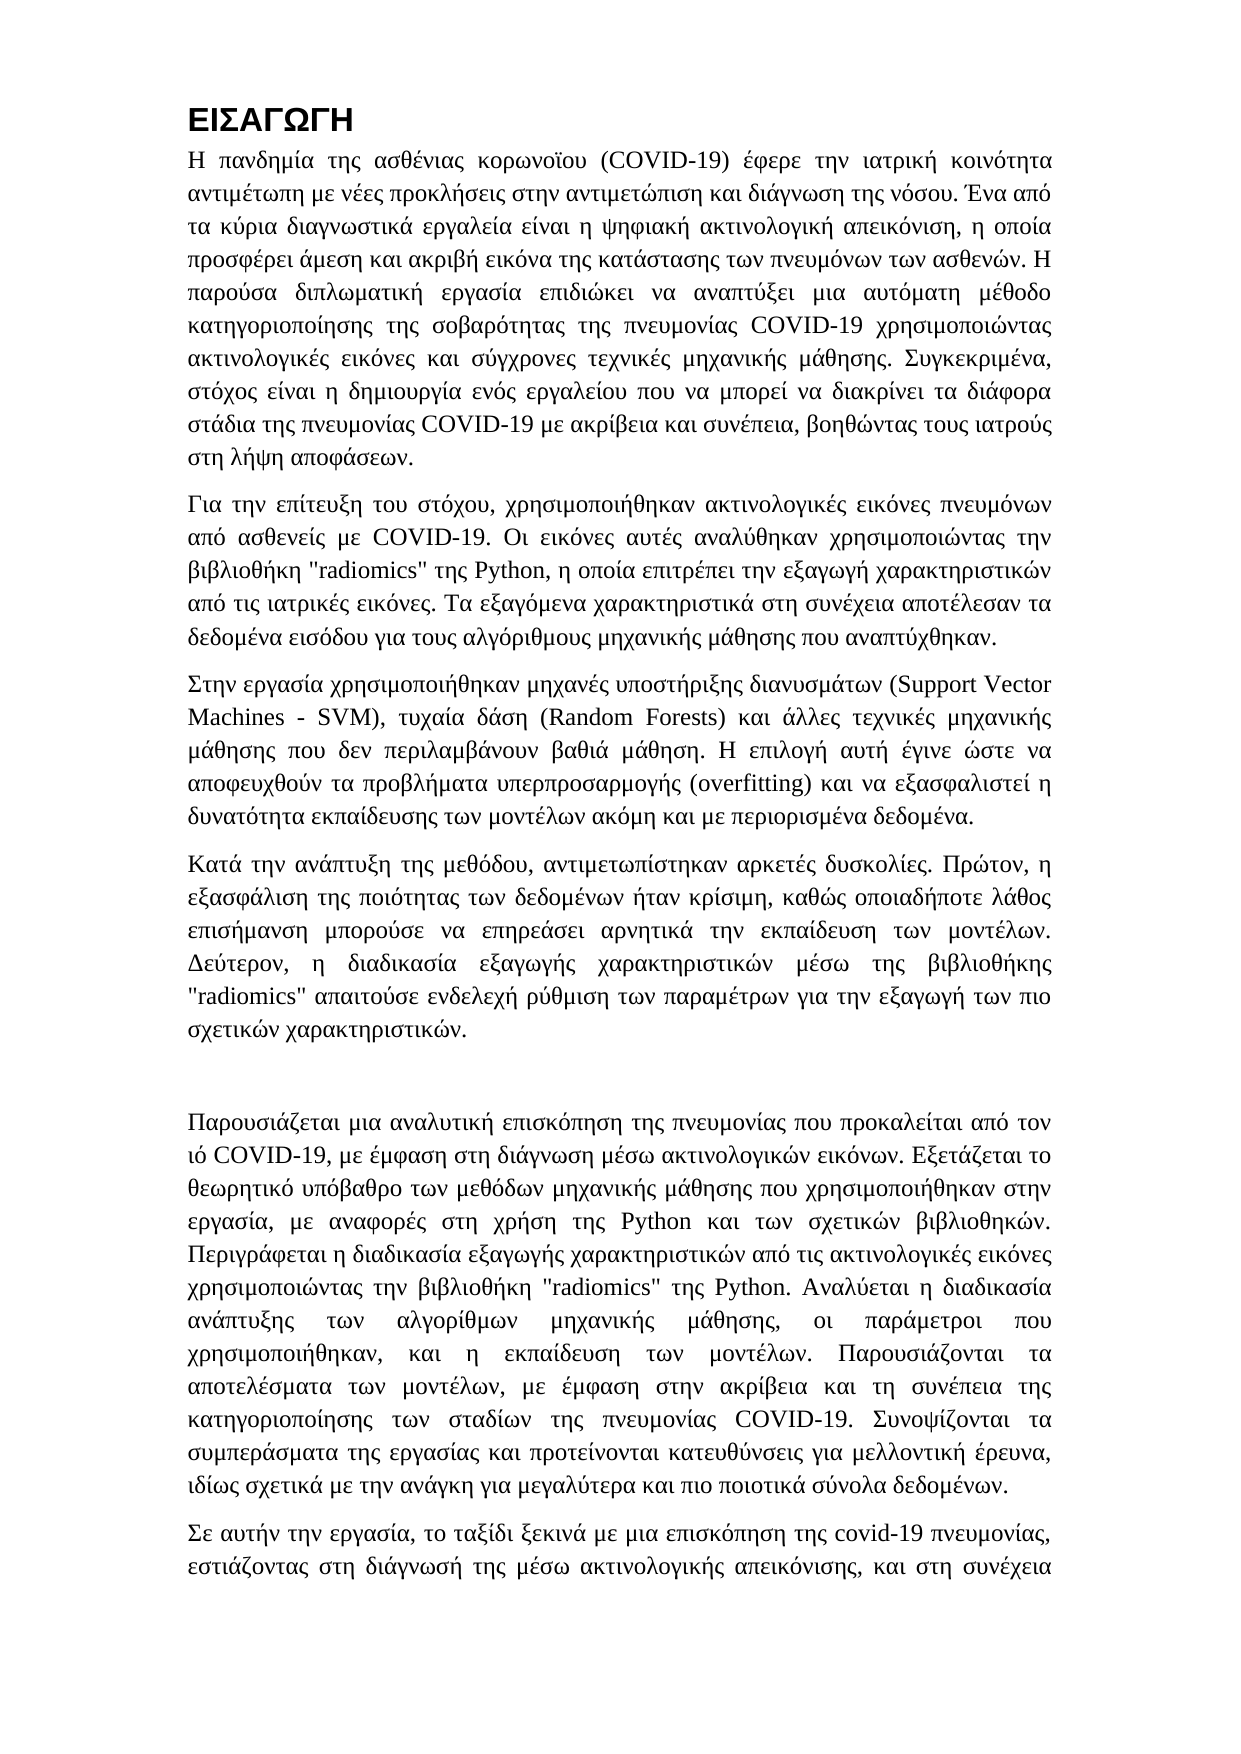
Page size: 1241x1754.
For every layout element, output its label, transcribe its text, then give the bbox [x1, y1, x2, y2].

text Παρουσιάζεται μια αναλυτική επισκόπηση της πνευμονίας που προκαλείται από τον ιό COVID-19, με έμφαση στη διάγνωση μέσω ακτινολογικών εικόνων. Εξετάζεται το θεωρητικό υπόβαθρο των μεθόδων μηχανικής μάθησης που χρησιμοποιήθηκαν στην εργασία, με αναφορές στη χρήση της Python και των σχετικών βιβλιοθηκών. Περιγράφεται η διαδικασία εξαγωγής χαρακτηριστικών από τις ακτινολογικές εικόνες χρησιμοποιώντας την βιβλιοθήκη "radiomics" της Python. Αναλύεται η διαδικασία ανάπτυξης των αλγορίθμων μηχανικής μάθησης, οι παράμετροι που χρησιμοποιήθηκαν, και η εκπαίδευση των μοντέλων. Παρουσιάζονται τα αποτελέσματα των μοντέλων, με έμφαση στην ακρίβεια και τη συνέπεια της κατηγοριοποίησης των σταδίων της πνευμονίας COVID-19. Συνοψίζονται τα συμπεράσματα της εργασίας και προτείνονται κατευθύνσεις για μελλοντική έρευνα, ιδίως σχετικά με την ανάγκη για μεγαλύτερα και πιο ποιοτικά σύνολα δεδομένων. [187, 1107, 1053, 1499]
text Για την επίτευξη του στόχου, χρησιμοποιήθηκαν ακτινολογικές εικόνες πνευμόνων από ασθενείς με COVID-19. Οι εικόνες αυτές αναλύθηκαν χρησιμοποιώντας την βιβλιοθήκη "radiomics" της Python, η οποία επιτρέπει την εξαγωγή χαρακτηριστικών από τις ιατρικές εικόνες. Τα εξαγόμενα χαρακτηριστικά στη συνέχεια αποτέλεσαν τα δεδομένα εισόδου για τους αλγόριθμους μηχανικής μάθησης που αναπτύχθηκαν. [187, 489, 1053, 650]
subtitle ΕΙΣΑΓΩΓΗ [187, 100, 1053, 138]
text Η πανδημία της ασθένιας κορωνοϊου (COVID-19) έφερε την ιατρική κοινότητα αντιμέτωπη με νέες προκλήσεις στην αντιμετώπιση και διάγνωση της νόσου. Ένα από τα κύρια διαγνωστικά εργαλεία είναι η ψηφιακή ακτινολογική απεικόνιση, η οποία προσφέρει άμεση και ακριβή εικόνα της κατάστασης των πνευμόνων των ασθενών. Η παρούσα διπλωματική εργασία επιδιώκει να αναπτύξει μια αυτόματη μέθοδο κατηγοριοποίησης της σοβαρότητας της πνευμονίας COVID-19 χρησιμοποιώντας ακτινολογικές εικόνες και σύγχρονες τεχνικές μηχανικής μάθησης. Συγκεκριμένα, στόχος είναι η δημιουργία ενός εργαλείου που να μπορεί να διακρίνει τα διάφορα στάδια της πνευμονίας COVID-19 με ακρίβεια και συνέπεια, βοηθώντας τους ιατρούς στη λήψη αποφάσεων. [187, 145, 1053, 471]
text Κατά την ανάπτυξη της μεθόδου, αντιμετωπίστηκαν αρκετές δυσκολίες. Πρώτον, η εξασφάλιση της ποιότητας των δεδομένων ήταν κρίσιμη, καθώς οποιαδήποτε λάθος επισήμανση μπορούσε να επηρεάσει αρνητικά την εκπαίδευση των μοντέλων. Δεύτερον, η διαδικασία εξαγωγής χαρακτηριστικών μέσω της βιβλιοθήκης "radiomics" απαιτούσε ενδελεχή ρύθμιση των παραμέτρων για την εξαγωγή των πιο σχετικών χαρακτηριστικών. [187, 849, 1053, 1043]
text Στην εργασία χρησιμοποιήθηκαν μηχανές υποστήριξης διανυσμάτων (Support Vector Machines - SVM), τυχαία δάση (Random Forests) και άλλες τεχνικές μηχανικής μάθησης που δεν περιλαμβάνουν βαθιά μάθηση. Η επιλογή αυτή έγινε ώστε να αποφευχθούν τα προβλήματα υπερπροσαρμογής (overfitting) και να εξασφαλιστεί η δυνατότητα εκπαίδευσης των μοντέλων ακόμη και με περιορισμένα δεδομένα. [187, 669, 1053, 830]
text Σε αυτήν την εργασία, το ταξίδι ξεκινά με μια επισκόπηση της covid-19 πνευμονίας, εστιάζοντας στη διάγνωσή της μέσω ακτινολογικής απεικόνισης, και στη συνέχεια [187, 1518, 1053, 1579]
